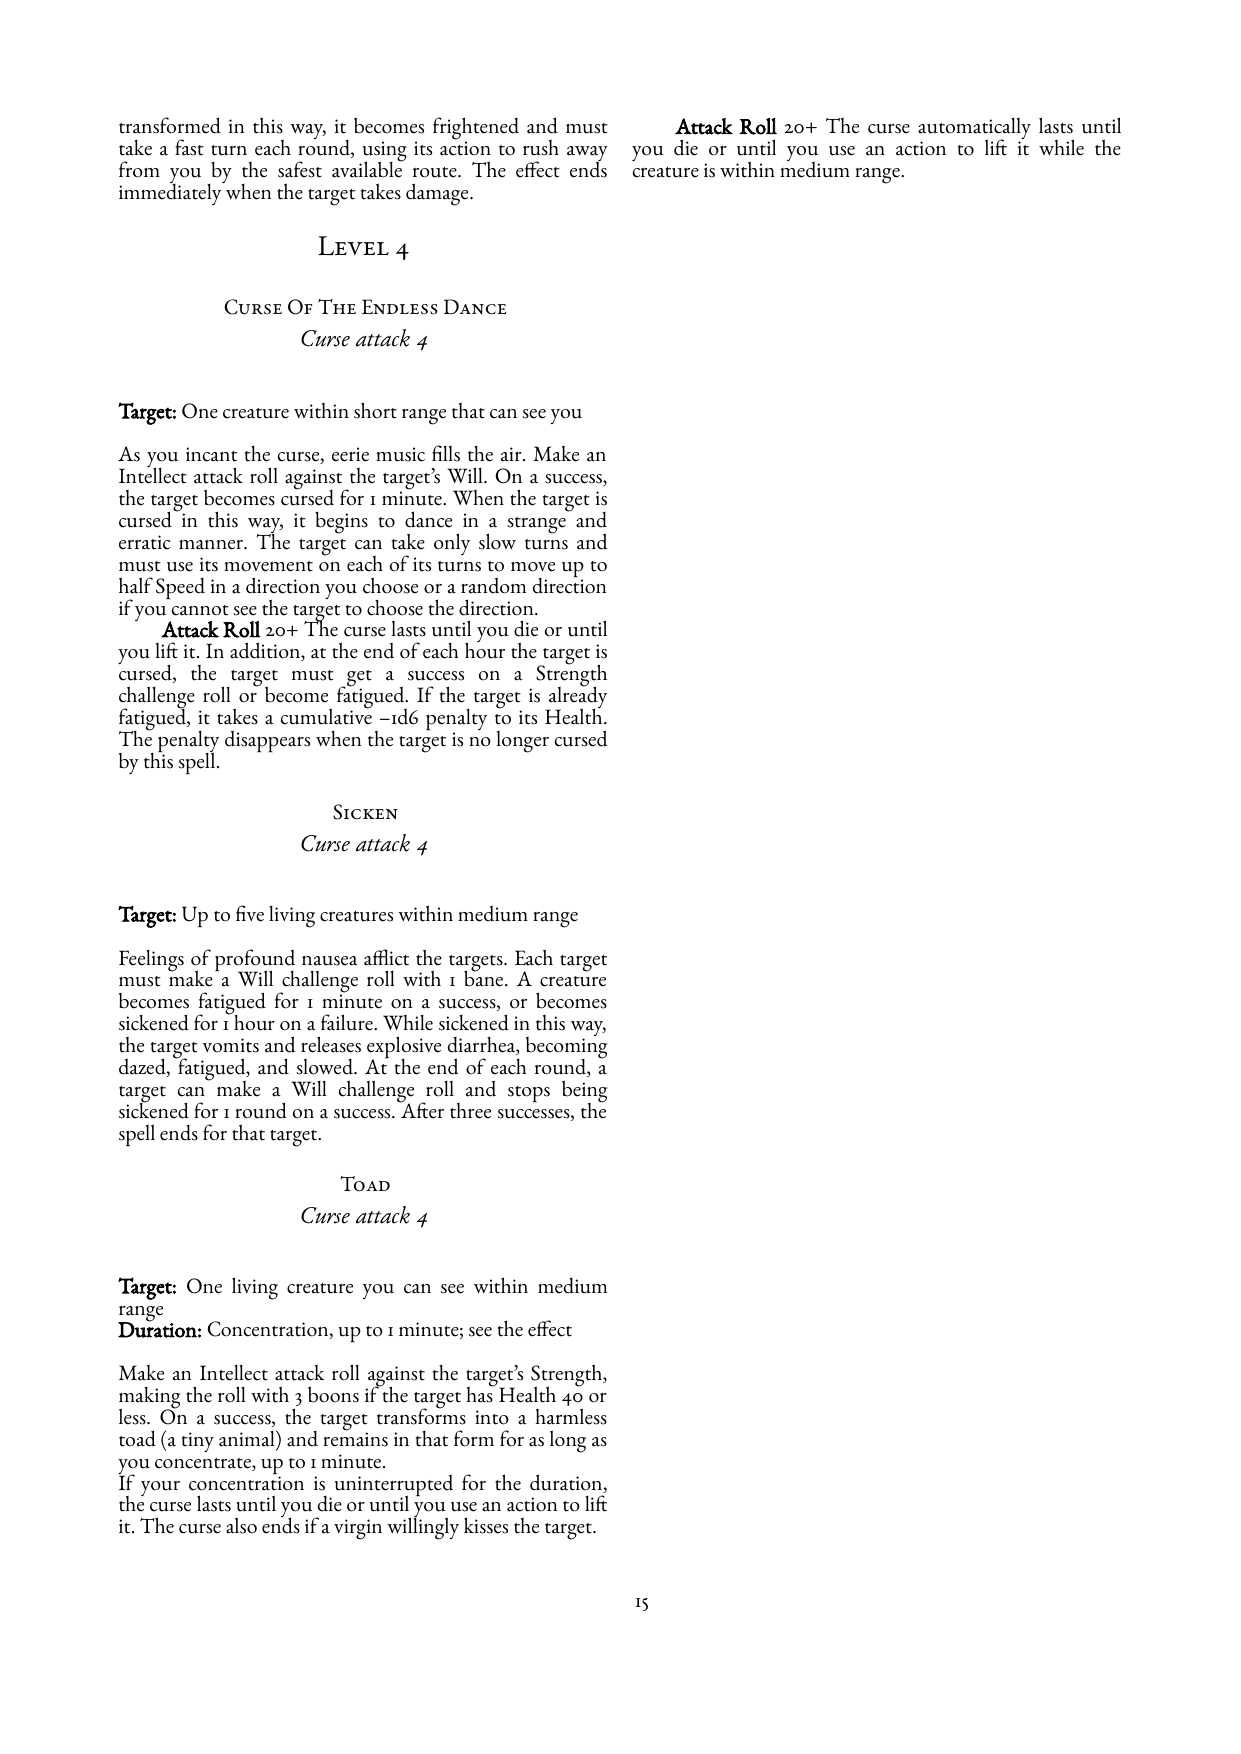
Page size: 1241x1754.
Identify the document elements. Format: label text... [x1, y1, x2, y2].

subtitle Curse attack 4 [118, 330, 608, 354]
subtitle Curse attack 4 [118, 1206, 608, 1231]
text transformed in this way, it becomes frightened and must take a fast turn each round, using its action to rush away from you by the safest available route. The effect ends immediately when the target takes damage. [118, 118, 608, 206]
subtitle Sicken [118, 804, 608, 826]
text If your concentration is uninterrupted for the duration, the curse lasts until you die or until you use an action to lift it. The curse also ends if a virgin willingly kisses the target. [118, 1474, 608, 1540]
text As you incant the curse, eerie music fills the air. Make an Intellect attack roll against the target’s Will. On a success, the target becomes cursed for 1 minute. When the target is cursed in this way, it begins to dance in a strange and erratic manner. The target can take only slow turns and must use its movement on each of its turns to move up to half Speed in a direction you choose or a random direction if you cannot see the target to choose the direction. [118, 436, 608, 621]
text Make an Intellect attack roll against the target’s Strength, making the roll with 3 boons if the target has Health 40 or less. On a success, the target transforms into a harmless toad (a tiny animal) and remains in that form for as long as you concentrate, up to 1 minute. [118, 1355, 608, 1474]
text Feelings of profound nausea afflict the targets. Each target must make a Will challenge roll with 1 bane. A creature becomes fatigued for 1 minute on a success, or becomes sickened for 1 hour on a failure. While sickened in this way, the target vomits and releases explosive diarrhea, becoming dazed, fatigued, and slowed. At the end of each round, a target can make a Will challenge roll and stops being sickened for 1 round on a success. After three successes, the spell ends for that target. [118, 939, 608, 1146]
text Attack Roll 20+ The curse lasts until you die or until you lift it. In addition, at the end of each hour the target is cursed, the target must get a success on a Strength challenge roll or become fatigued. If the target is already fatigued, it takes a cumulative –1d6 penalty to its Health. The penalty disappears when the target is no longer cursed by this spell. [118, 621, 608, 774]
subtitle Level 4 [118, 235, 608, 263]
list Target: One creature within short range that can see you [118, 383, 608, 424]
subtitle Curse Of The Endless Dance [118, 299, 608, 321]
list Target: Up to five living creatures within medium range [118, 888, 608, 927]
text Attack Roll 20+ The curse automatically lasts until you die or until you use an action to lift it while the creature is within medium range. [632, 118, 1122, 184]
subtitle Toad [118, 1176, 608, 1198]
list Target: One living creature you can see within medium range [118, 1260, 608, 1321]
subtitle Curse attack 4 [118, 834, 608, 859]
list Duration: Concentration, up to 1 minute; see the effect [118, 1321, 608, 1343]
